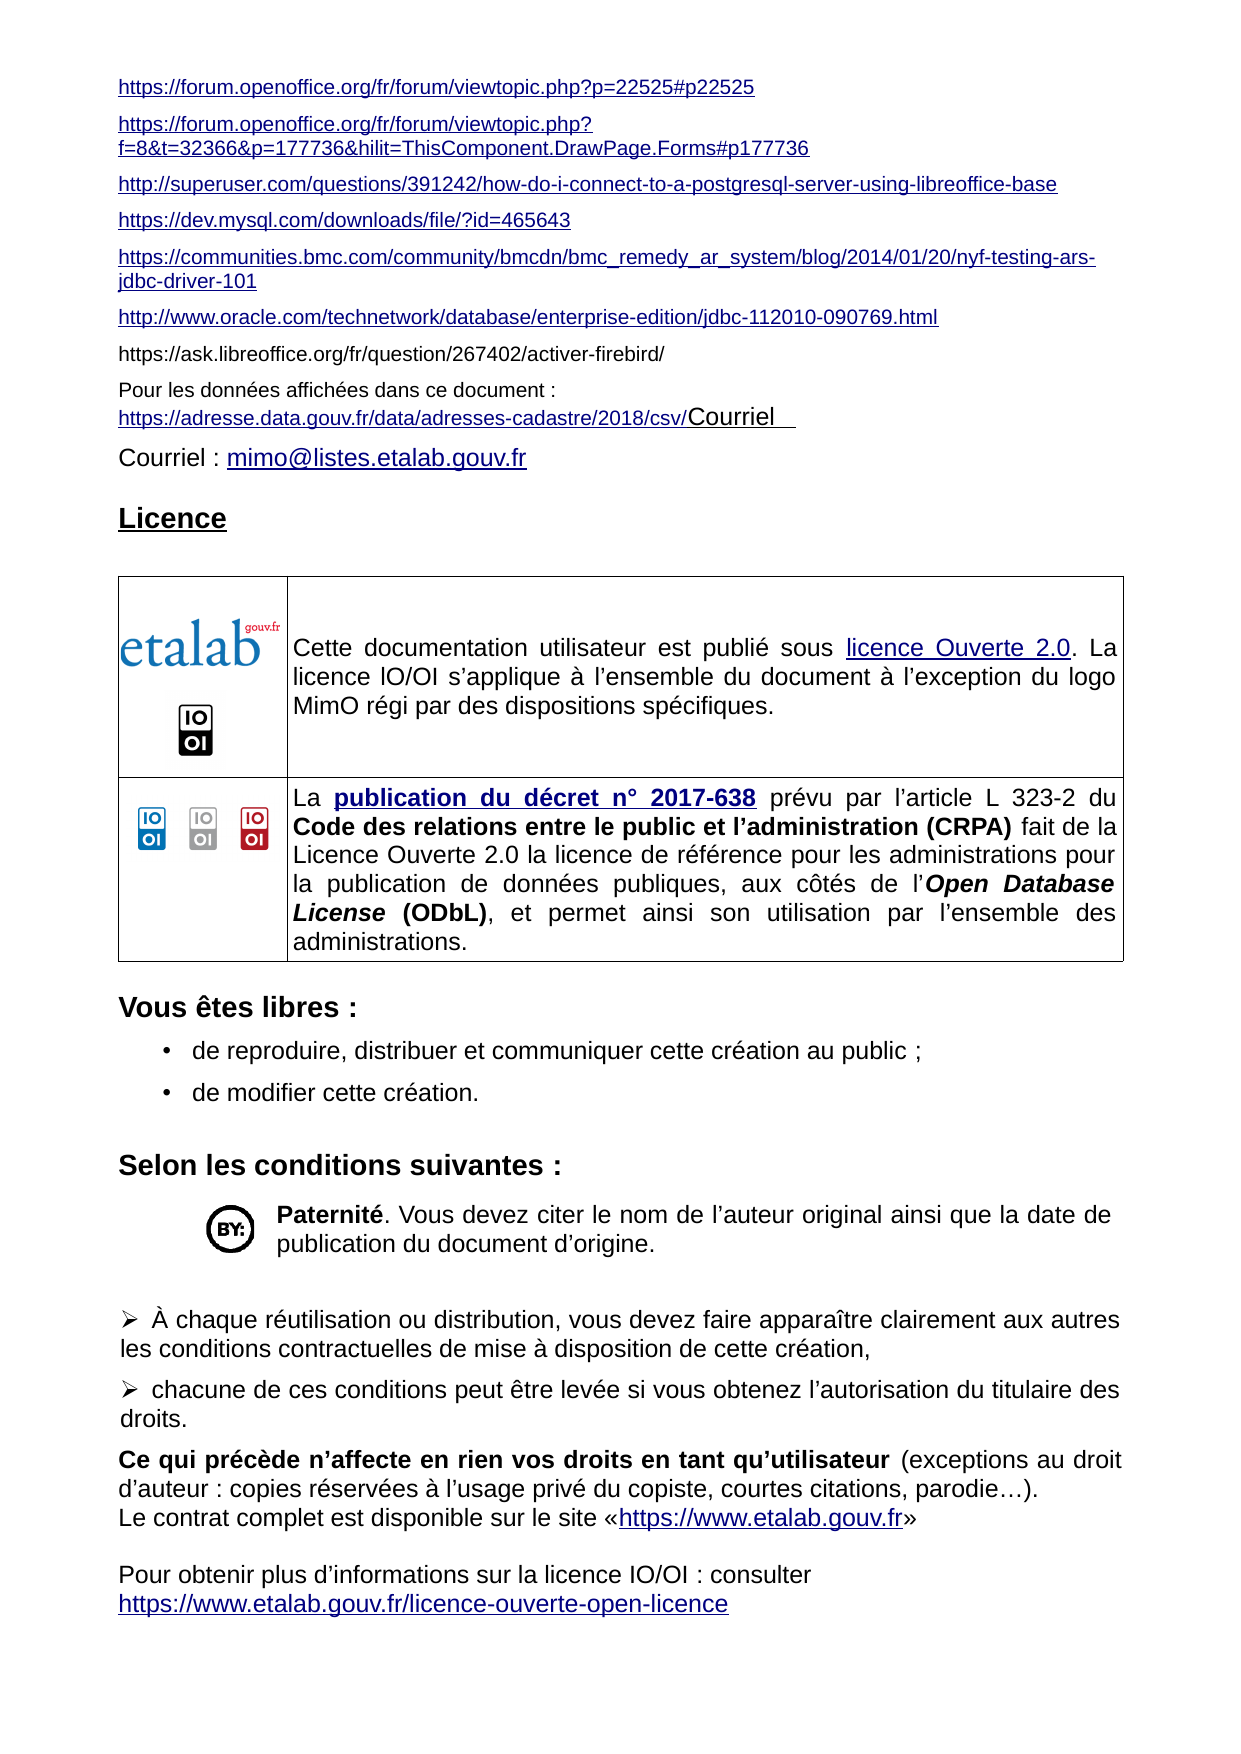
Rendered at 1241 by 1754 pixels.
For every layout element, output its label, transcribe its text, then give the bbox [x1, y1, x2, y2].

list http://www.oracle.com/technetwork/database/enterprise-edition/jdbc-112010-090769.html [118, 305, 1122, 329]
text Licence [118, 501, 1122, 534]
table_cell [119, 778, 287, 961]
table_header Paternité. Vous devez citer le nom de l’auteur original ainsi que la date de publication du document d’origine. [270, 1194, 1120, 1264]
text Vous êtes libres : [118, 990, 1122, 1024]
text Ce qui précède n’affecte en rien vos droits en tant qu’utilisateur (exceptions au droit d’auteur : copies réservées à l’usage privé du copiste, courtes citations, parodie…). [118, 1445, 1122, 1503]
table_header Cette documentation utilisateur est publié sous licence Ouverte 2.0. La licence lO/OI s’applique à l’ensemble du document à l’exception du logo MimO régi par des dispositions spécifiques. [288, 577, 1123, 777]
text Le contrat complet est disponible sur le site «https://www.etalab.gouv.fr» [118, 1503, 1122, 1531]
text Pour obtenir plus d’informations sur la licence IO/OI : consulter https://www.etalab.gouv.fr/licence-ouverte-open-licence [118, 1560, 1122, 1618]
text Courriel : mimo@listes.etalab.gouv.fr [118, 443, 1122, 472]
table_cell [200, 1264, 270, 1305]
list Pour les données affichées dans ce document : https://adresse.data.gouv.fr/data/adresses-cadastre/2018/csv/Courriel [118, 378, 1122, 431]
picture [120, 590, 280, 770]
list https://ask.libreoffice.org/fr/question/267402/activer-firebird/ [118, 342, 1122, 366]
picture [206, 1204, 255, 1253]
list À chaque réutilisation ou distribution, vous devez faire apparaître clairement aux autres les conditions contractuelles de mise à disposition de cette création, [120, 1305, 1122, 1362]
table_header [119, 577, 287, 777]
table_cell La publication du décret n° 2017-638 prévu par l’article L 323-2 du Code des relations entre le public et l’administration (CRPA) fait de la Licence Ouverte 2.0 la licence de référence pour les administrations pour la publication de données publiques, aux côtés de l’Open Database License (ODbL), et permet ainsi son utilisation par l’ensemble des administrations. [288, 778, 1123, 961]
list https://forum.openoffice.org/fr/forum/viewtopic.php?f=8&t=32366&p=177736&hilit=ThisComponent.DrawPage.Forms#p177736 [118, 111, 1122, 159]
text Selon les conditions suivantes : [118, 1148, 1122, 1181]
list de modifier cette création. [162, 1077, 1122, 1106]
table_header [200, 1194, 270, 1264]
list https://communities.bmc.com/community/bmcdn/bmc_remedy_ar_system/blog/2014/01/20/nyf-testing-ars-jdbc-driver-101 [118, 245, 1122, 293]
picture [126, 795, 280, 862]
list de reproduire, distribuer et communiquer cette création au public ; [162, 1036, 1122, 1065]
list chacune de ces conditions peut être levée si vous obtenez l’autorisation du titulaire des droits. [120, 1375, 1122, 1433]
list http://superuser.com/questions/391242/how-do-i-connect-to-a-postgresql-server-using-libreoffice-base [118, 172, 1122, 196]
table_cell [270, 1264, 1120, 1305]
list https://dev.mysql.com/downloads/file/?id=465643 [118, 208, 1122, 232]
list https://forum.openoffice.org/fr/forum/viewtopic.php?p=22525#p22525 [118, 75, 1122, 99]
